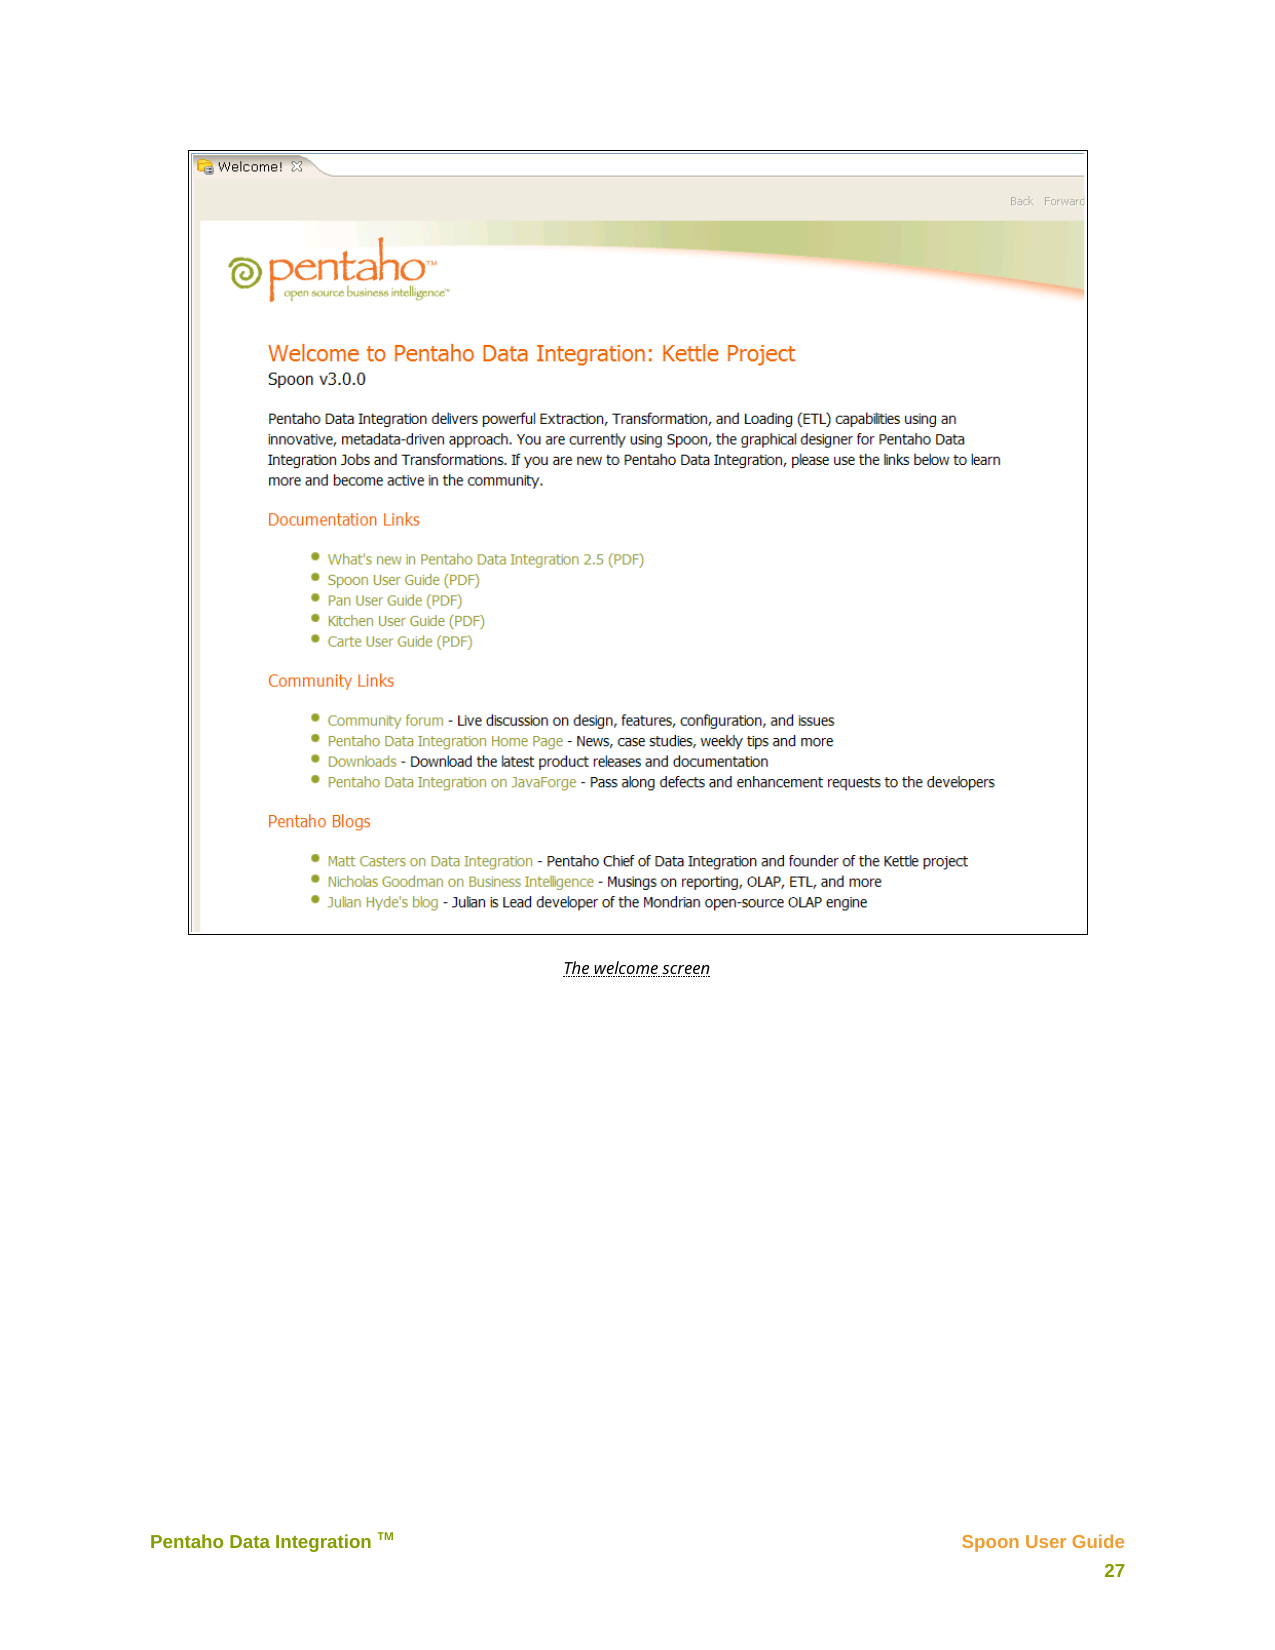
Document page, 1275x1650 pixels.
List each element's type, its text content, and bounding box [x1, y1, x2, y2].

picture [190, 153, 1085, 932]
text The welcome screen [187, 957, 1087, 980]
